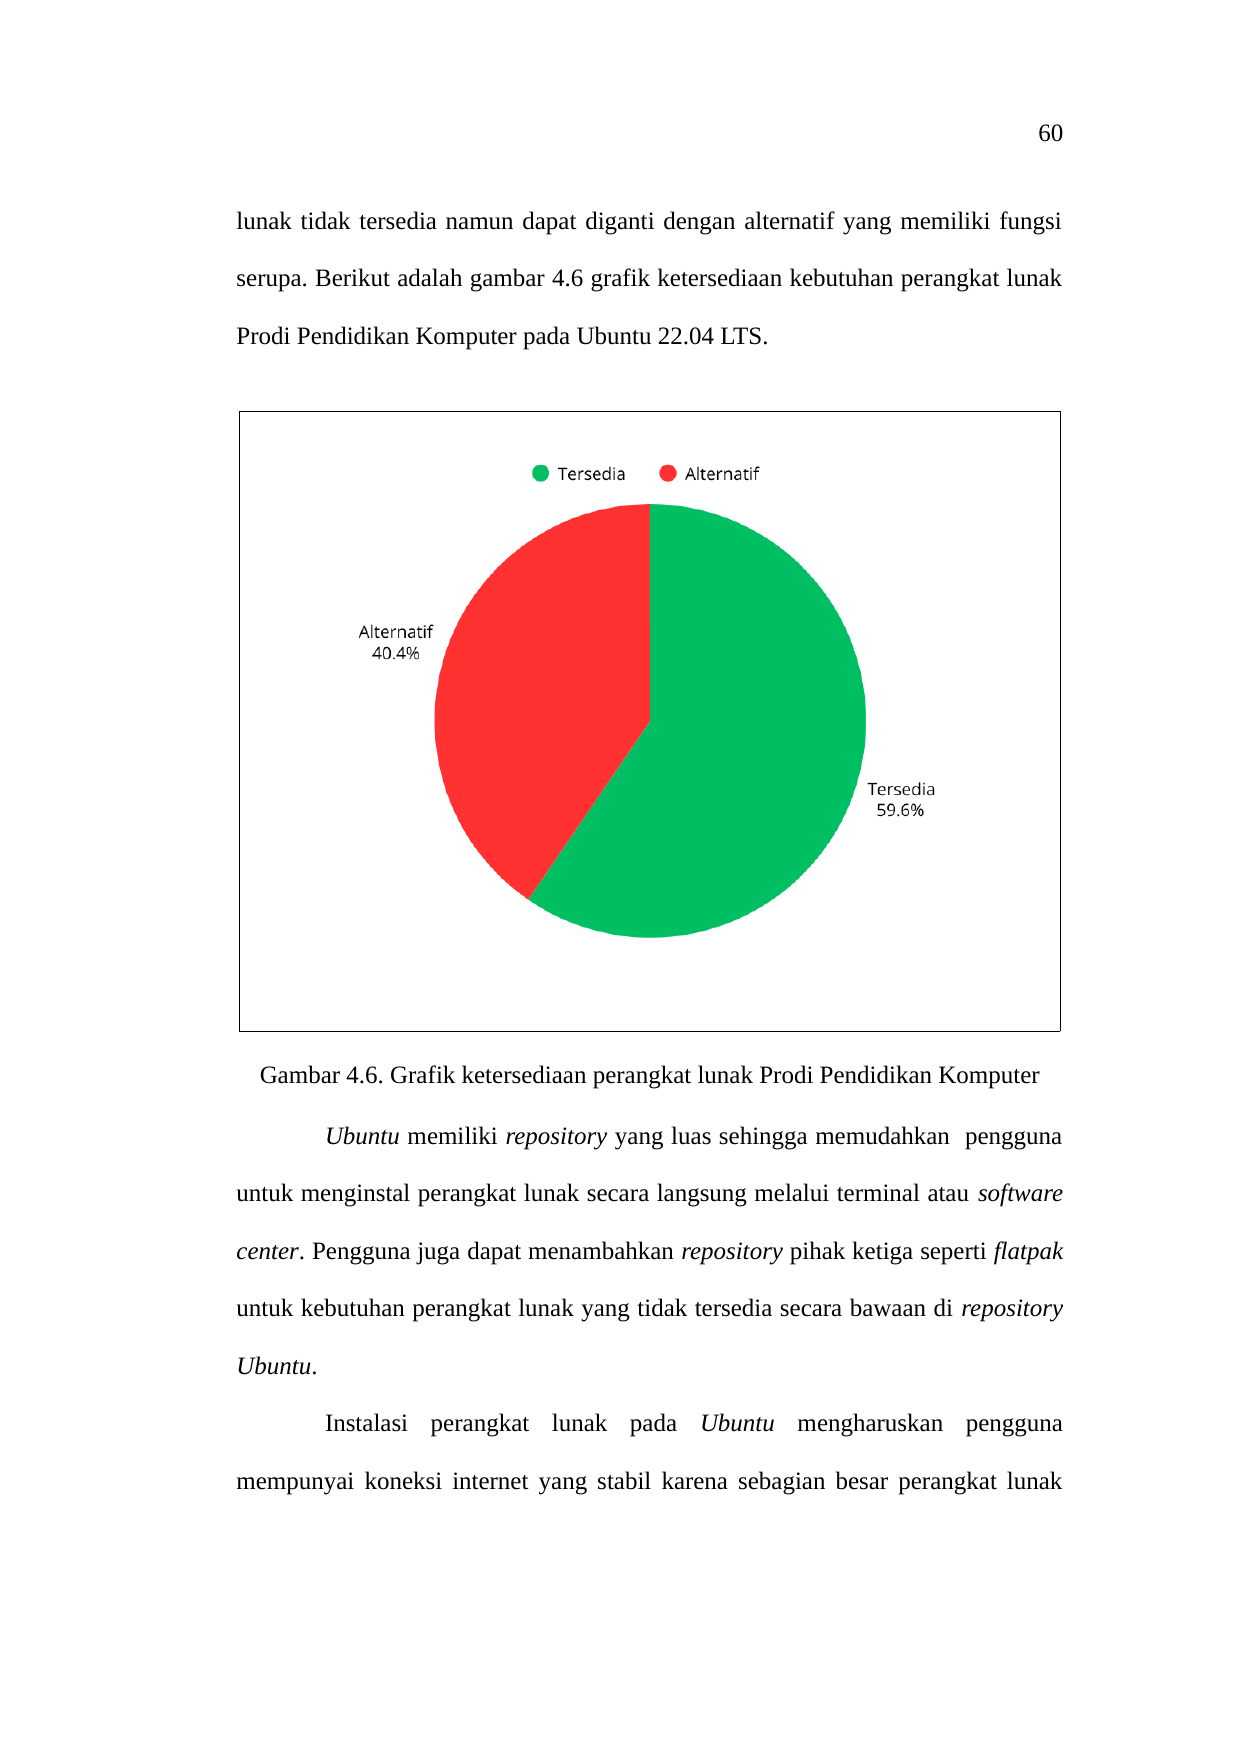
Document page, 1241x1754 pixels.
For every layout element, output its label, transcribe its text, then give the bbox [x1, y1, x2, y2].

text Instalasi perangkat lunak pada Ubuntu mengharuskan pengguna mempunyai koneksi internet yang stabil karena sebagian besar perangkat lunak [236, 1408, 1063, 1494]
text [240, 412, 1060, 1031]
picture [242, 413, 1058, 1028]
text Ubuntu memiliki repository yang luas sehingga memudahkan pengguna untuk menginstal perangkat lunak secara langsung melalui terminal atau software center. Pengguna juga dapat menambahkan repository pihak ketiga seperti flatpak untuk kebutuhan perangkat lunak yang tidak tersedia secara bawaan di repository Ubuntu. [236, 1121, 1063, 1379]
text lunak tidak tersedia namun dapat diganti dengan alternatif yang memiliki fungsi serupa. Berikut adalah gambar 4.6 grafik ketersediaan kebutuhan perangkat lunak Prodi Pendidikan Komputer pada Ubuntu 22.04 LTS. [236, 206, 1063, 350]
text Gambar 4.6. Grafik ketersediaan perangkat lunak Prodi Pendidikan Komputer [239, 1032, 1060, 1089]
